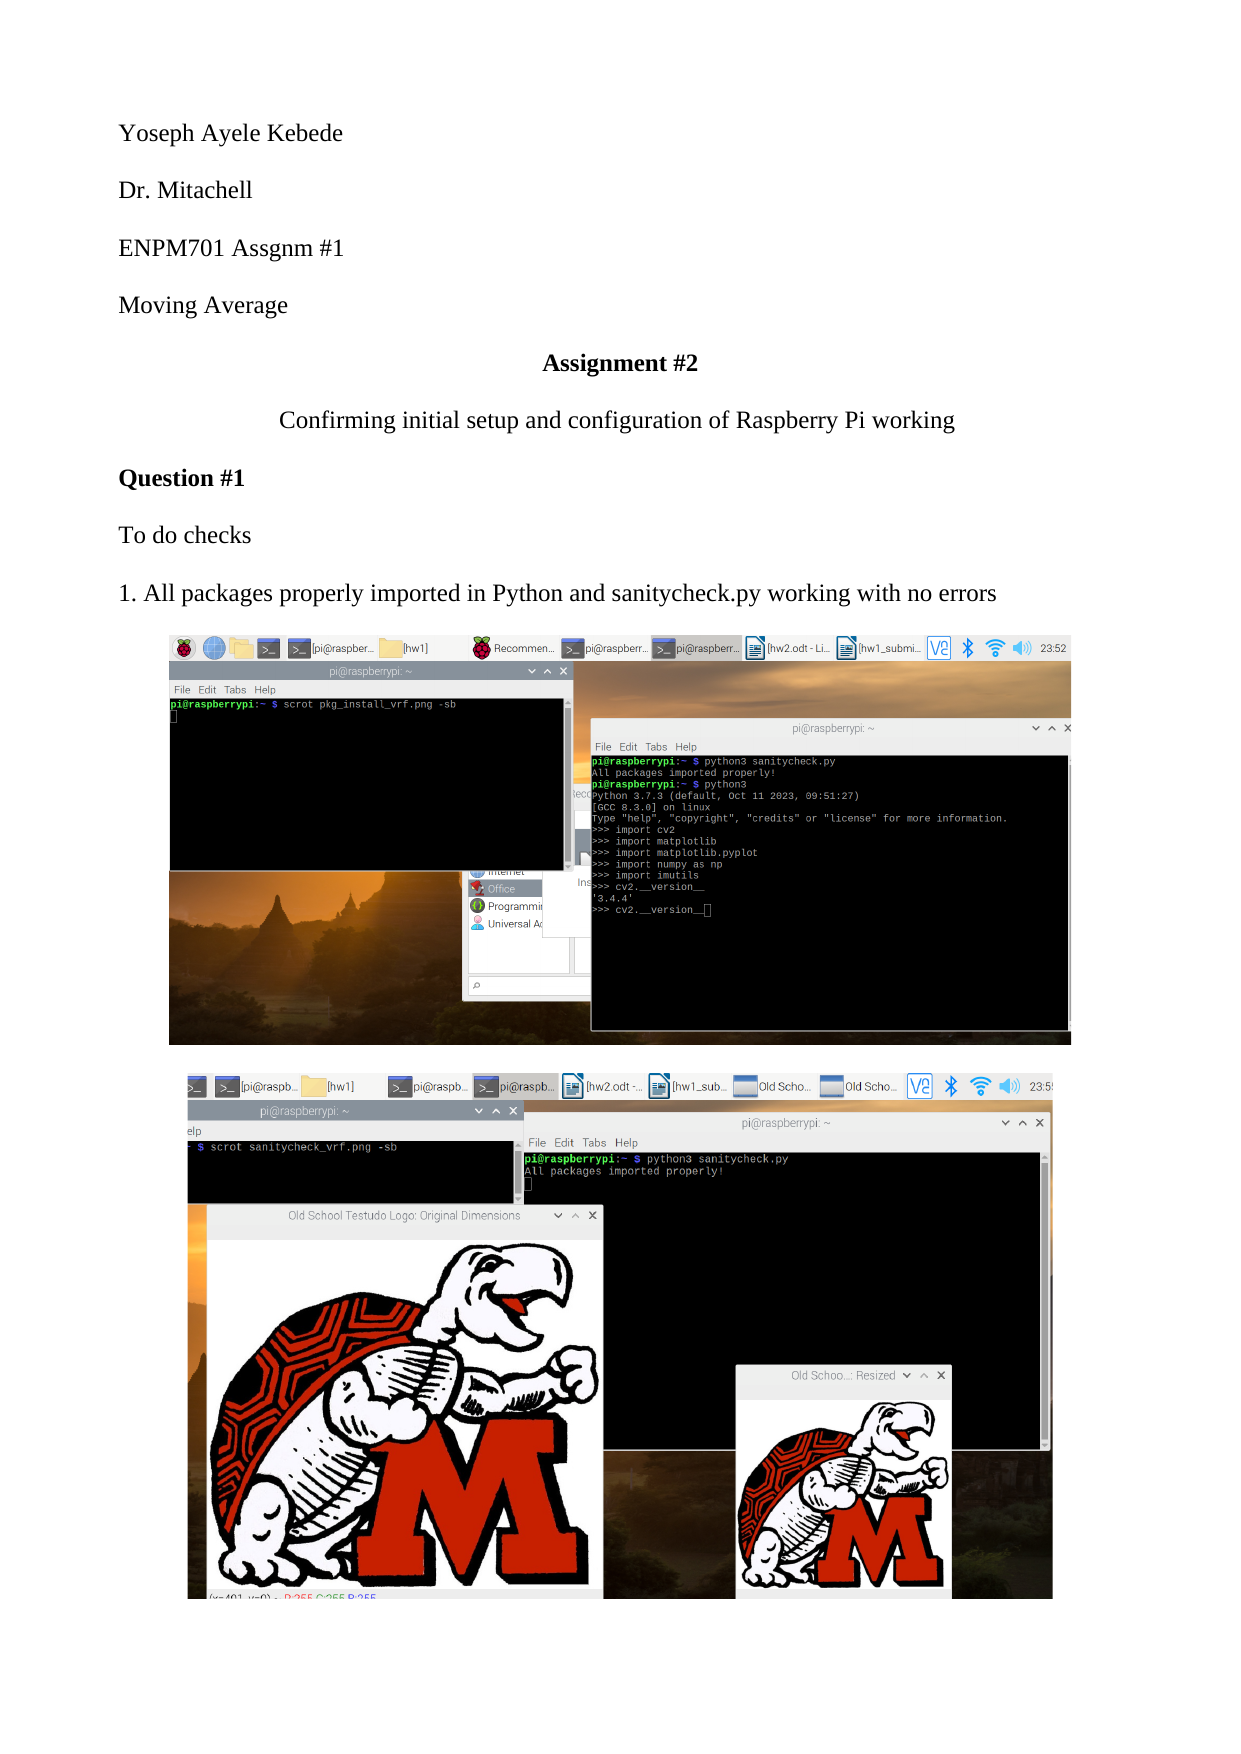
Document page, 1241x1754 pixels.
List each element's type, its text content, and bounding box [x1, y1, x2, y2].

text Moving Average [118, 291, 1122, 319]
text Confirming initial setup and configuration of Raspberry Pi working [118, 406, 1122, 434]
text Dr. Mitachell [118, 176, 1122, 204]
text 1. All packages properly imported in Python and sanitycheck.py working with no errors [118, 578, 1122, 607]
text Yoseph Ayele Kebede [118, 118, 1122, 147]
picture [169, 635, 1072, 1045]
text To do checks [118, 521, 1122, 549]
text ENPM701 Assgnm #1 [118, 233, 1122, 262]
text Question #1 [118, 463, 1122, 492]
text Assignment #2 [118, 348, 1122, 377]
picture [187, 1073, 1053, 1599]
